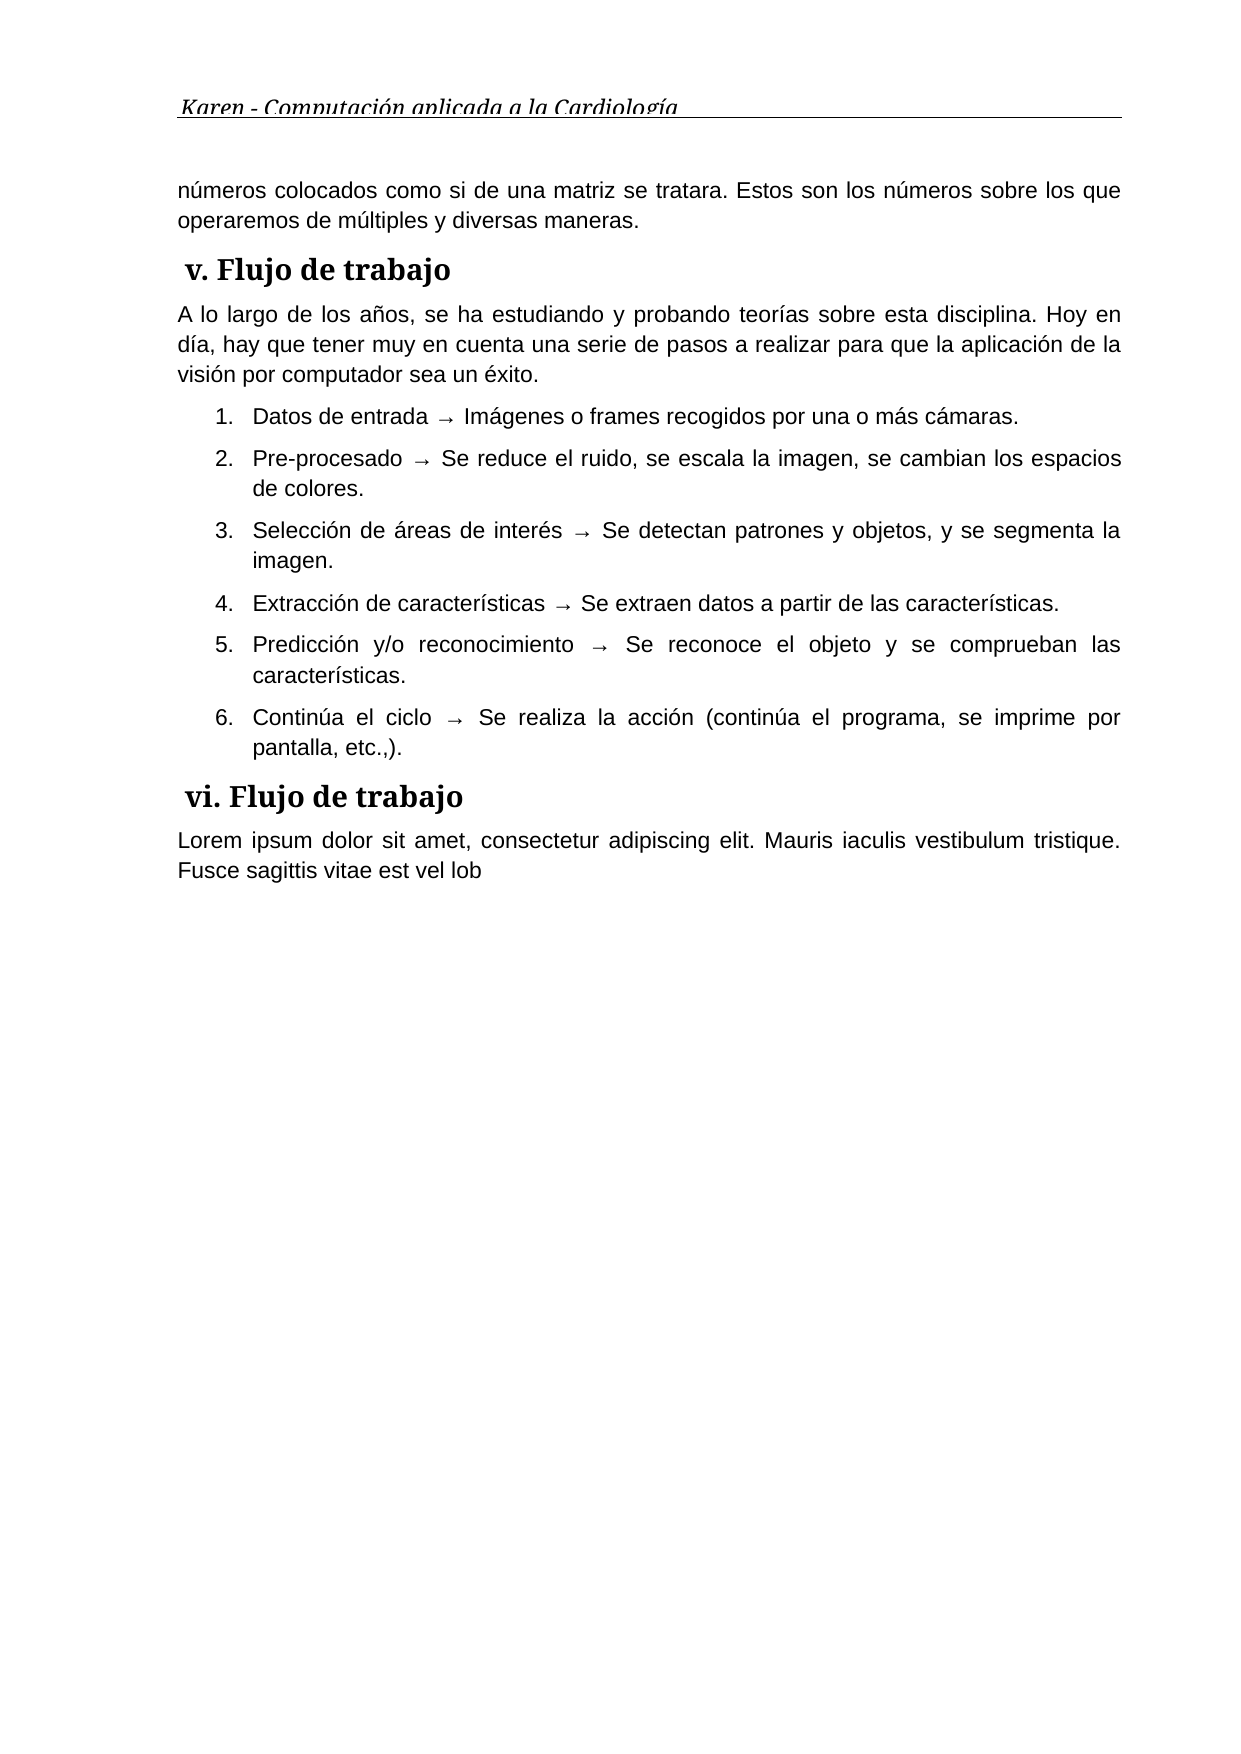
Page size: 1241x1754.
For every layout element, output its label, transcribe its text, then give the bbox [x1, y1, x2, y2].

list Flujo de trabajo [177, 249, 1122, 289]
list Continúa el ciclo → Se realiza la acción (continúa el programa, se imprime por pantalla, etc.,). [215, 704, 1122, 760]
list Lorem ipsum dolor sit amet, consectetur adipiscing elit. Mauris iaculis vestibulum tristique. Fusce sagittis vitae est vel lob [177, 827, 1122, 884]
list Datos de entrada → Imágenes o frames recogidos por una o más cámaras. [215, 403, 1122, 429]
list A lo largo de los años, se ha estudiando y probando teorías sobre esta disciplina. Hoy en día, hay que tener muy en cuenta una serie de pasos a realizar para que la aplicación de la visión por computador sea un éxito. [177, 301, 1122, 387]
text números colocados como si de una matriz se tratara. Estos son los números sobre los que operaremos de múltiples y diversas maneras. [177, 177, 1122, 234]
list Flujo de trabajo [177, 776, 1122, 816]
list Predicción y/o reconocimiento → Se reconoce el objeto y se comprueban las características. [215, 631, 1122, 688]
list Pre-procesado → Se reduce el ruido, se escala la imagen, se cambian los espacios de colores. [215, 445, 1122, 502]
list Selección de áreas de interés → Se detectan patrones y objetos, y se segmenta la imagen. [215, 517, 1122, 574]
list Extracción de características → Se extraen datos a partir de las características. [215, 589, 1122, 616]
